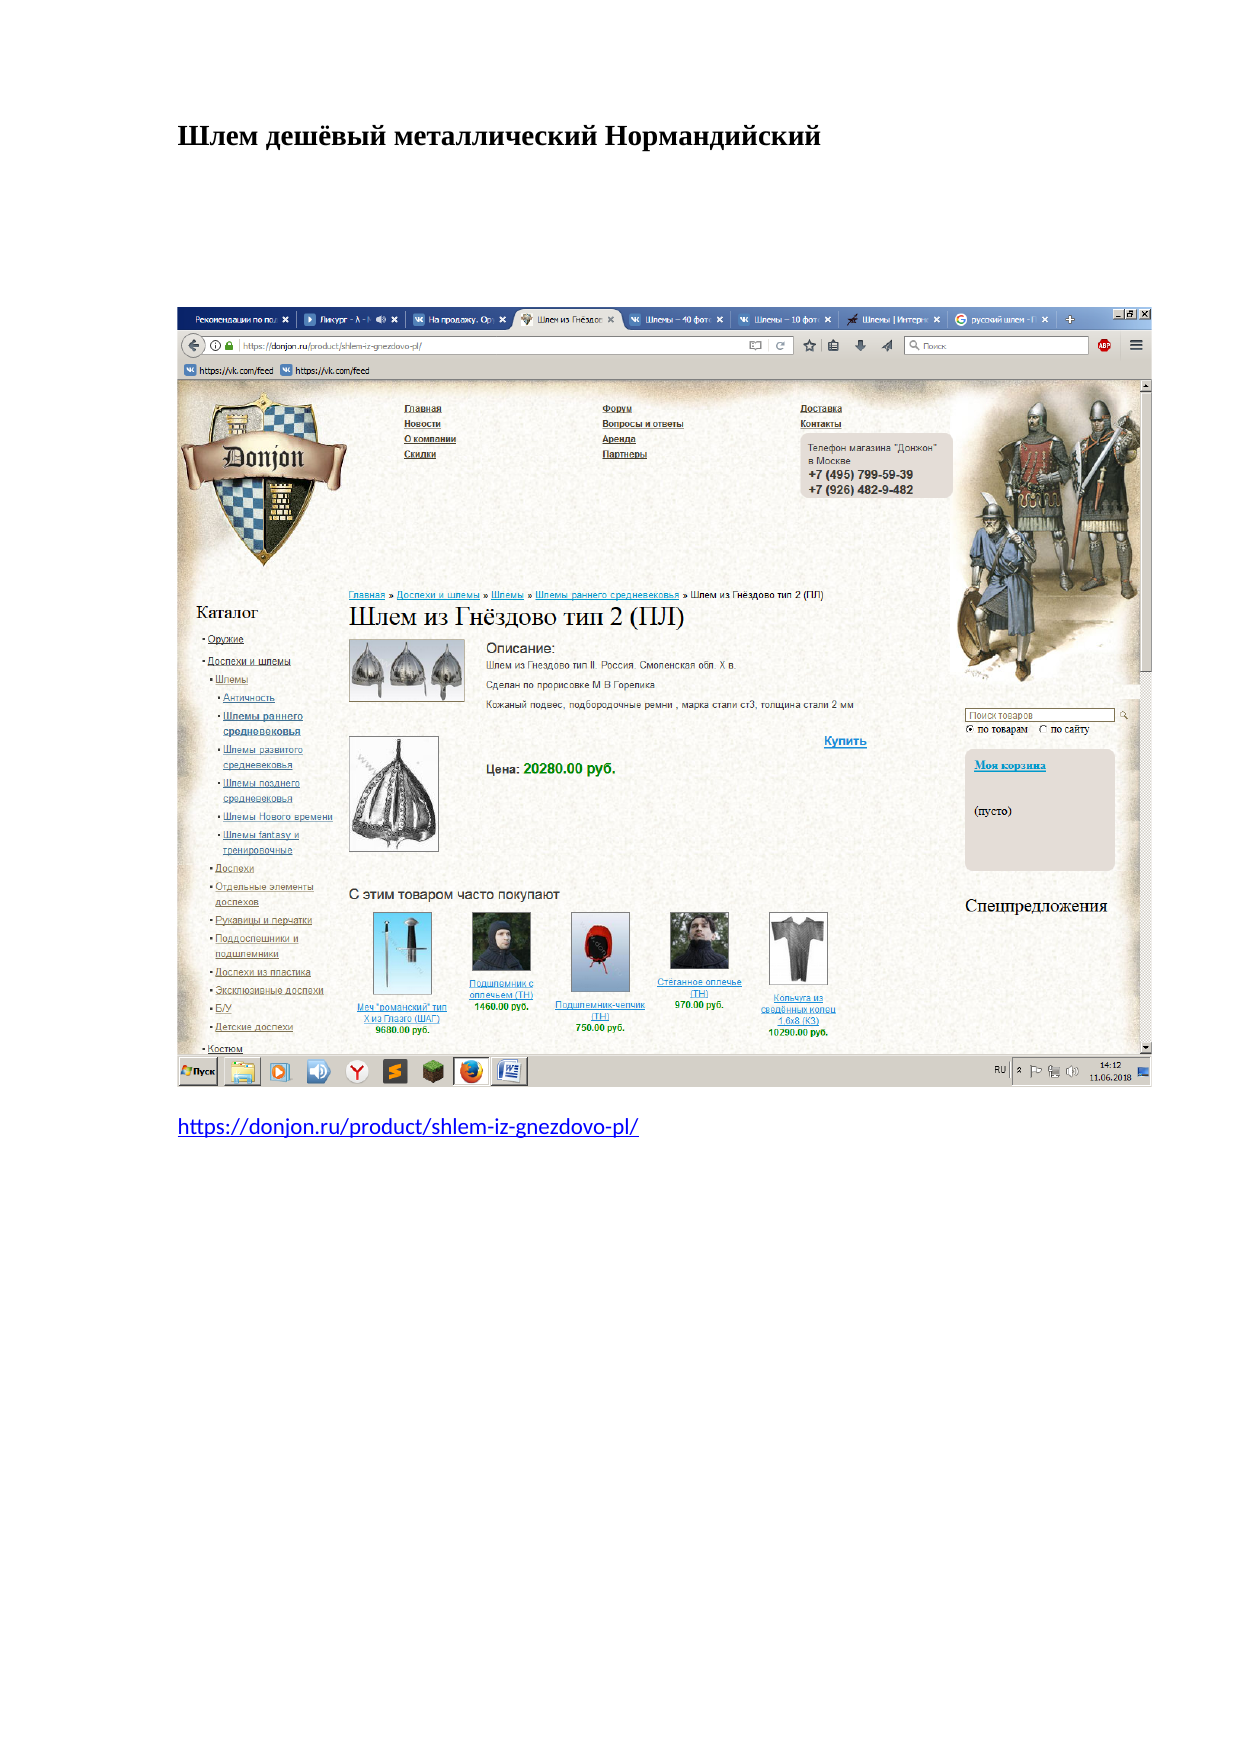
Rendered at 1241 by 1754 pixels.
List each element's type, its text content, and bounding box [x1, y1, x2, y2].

text https://donjon.ru/product/shlem-iz-gnezdovo-pl/ [177, 1112, 1152, 1140]
text Шлем дешёвый металлический Нормандийский [177, 118, 1152, 152]
picture [177, 307, 1152, 1087]
